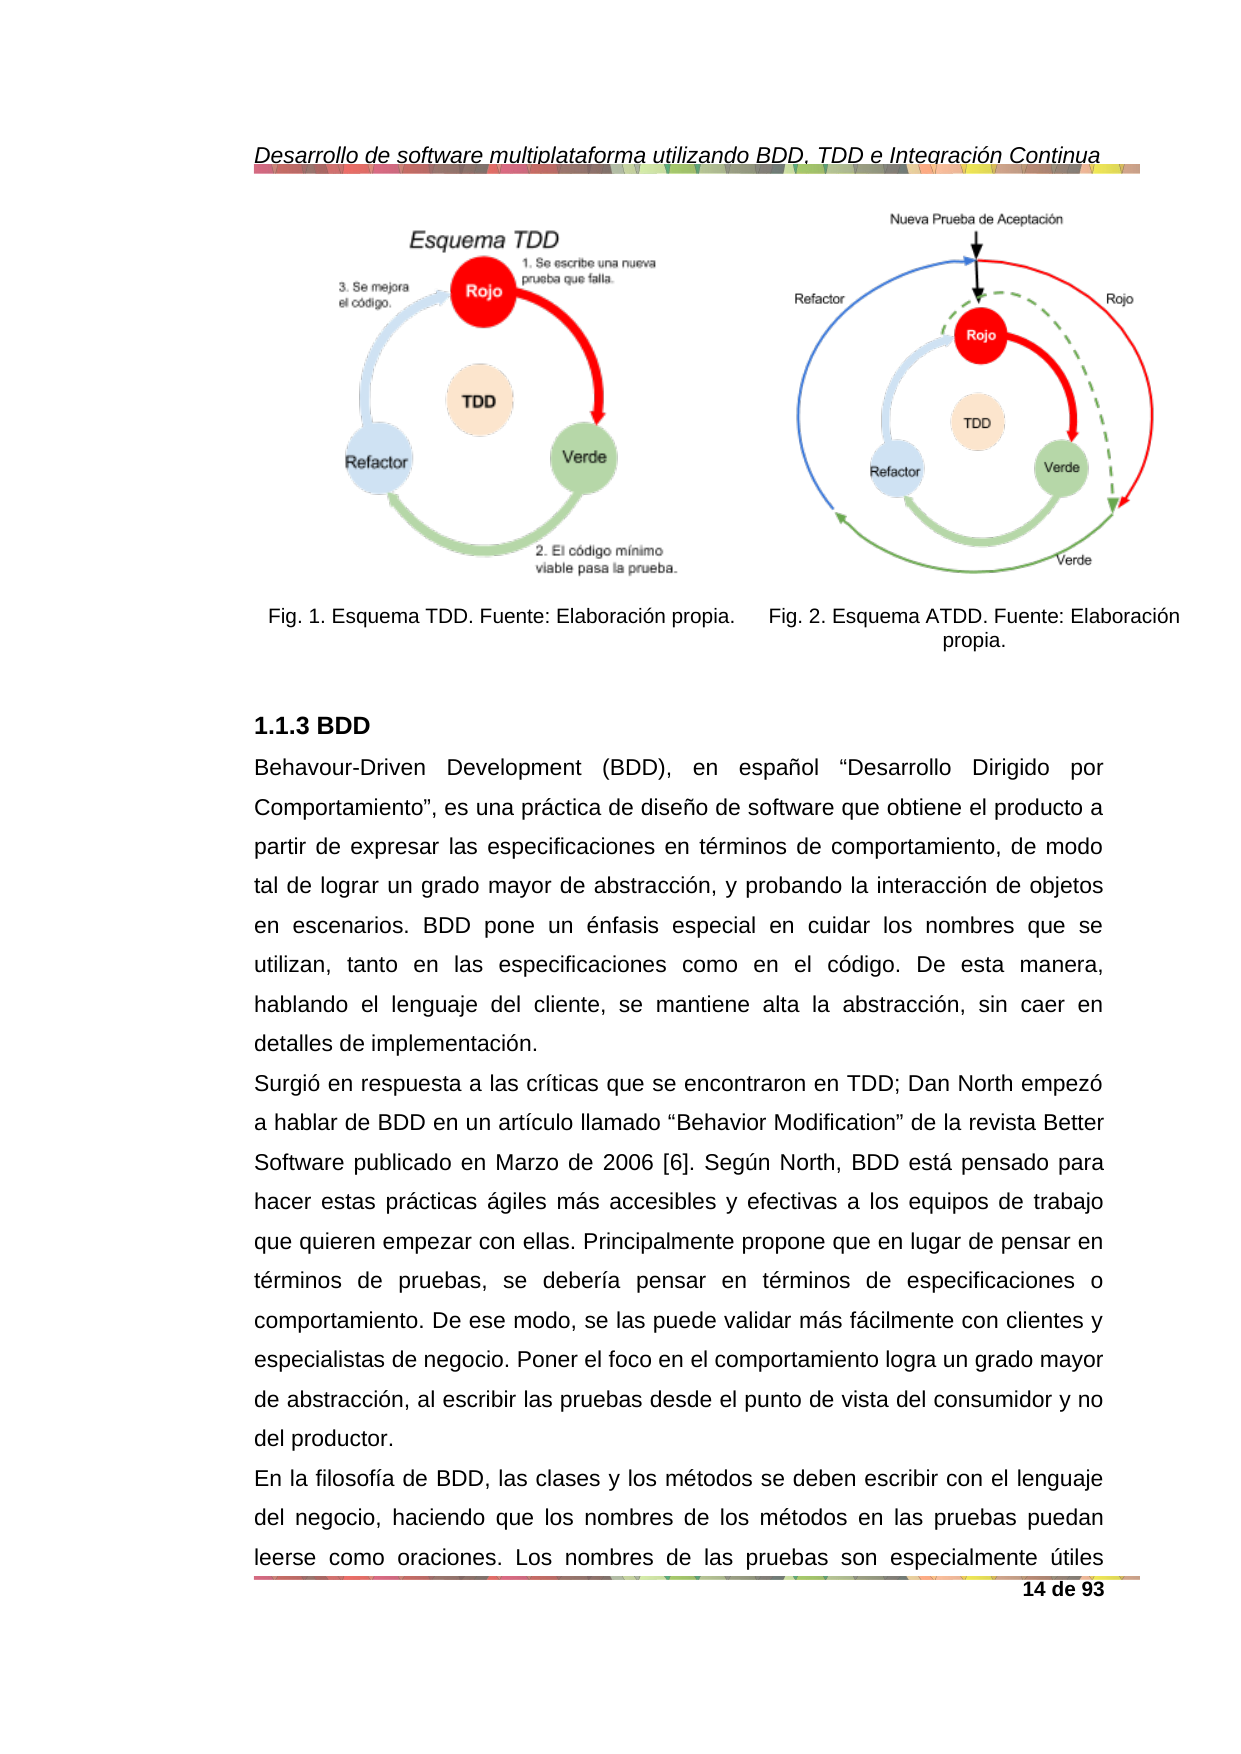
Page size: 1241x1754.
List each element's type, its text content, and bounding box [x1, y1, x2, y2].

text En la filosofía de BDD, las clases y los métodos se deben escribir con el lenguaje del negocio, haciendo que los nombres de los métodos en las pruebas puedan leerse como oraciones. Los nombres de las pruebas son especialmente útiles [254, 1464, 1104, 1570]
picture [793, 213, 1156, 574]
picture [324, 213, 679, 581]
table_cell Fig. 1. Esquema TDD. Fuente: Elaboración propia. [254, 586, 749, 670]
table_cell Fig. 2. Esquema ATDD. Fuente: Elaboración propia. [749, 586, 1199, 670]
text Surgió en respuesta a las críticas que se encontraron en TDD; Dan North empezó a hablar de BDD en un artículo llamado “Behavior Modification” de la revista Better Software publicado en Marzo de 2006 [6]. Según North, BDD está pensado para hacer estas prácticas ágiles más accesibles y efectivas a los equipos de trabajo que quieren empezar con ellas. Principalmente propone que en lugar de pensar en términos de pruebas, se debería pensar en términos de especificaciones o comportamiento. De ese modo, se las puede validar más fácilmente con clientes y especialistas de negocio. Poner el foco en el comportamiento logra un grado mayor de abstracción, al escribir las pruebas desde el punto de vista del consumidor y no del productor. [254, 1070, 1104, 1451]
table_header [749, 207, 1199, 586]
table_header [254, 207, 749, 586]
text Behavour-Driven Development (BDD), en español “Desarrollo Dirigido por Comportamiento”, es una práctica de diseño de software que obtiene el producto a partir de expresar las especificaciones en términos de comportamiento, de modo tal de lograr un grado mayor de abstracción, y probando la interacción de objetos en escenarios. BDD pone un énfasis especial en cuidar los nombres que se utilizan, tanto en las especificaciones como en el código. De esta manera, hablando el lenguaje del cliente, se mantiene alta la abstracción, sin caer en detalles de implementación. [254, 754, 1104, 1057]
list 1.1.3 BDD [254, 711, 1104, 739]
